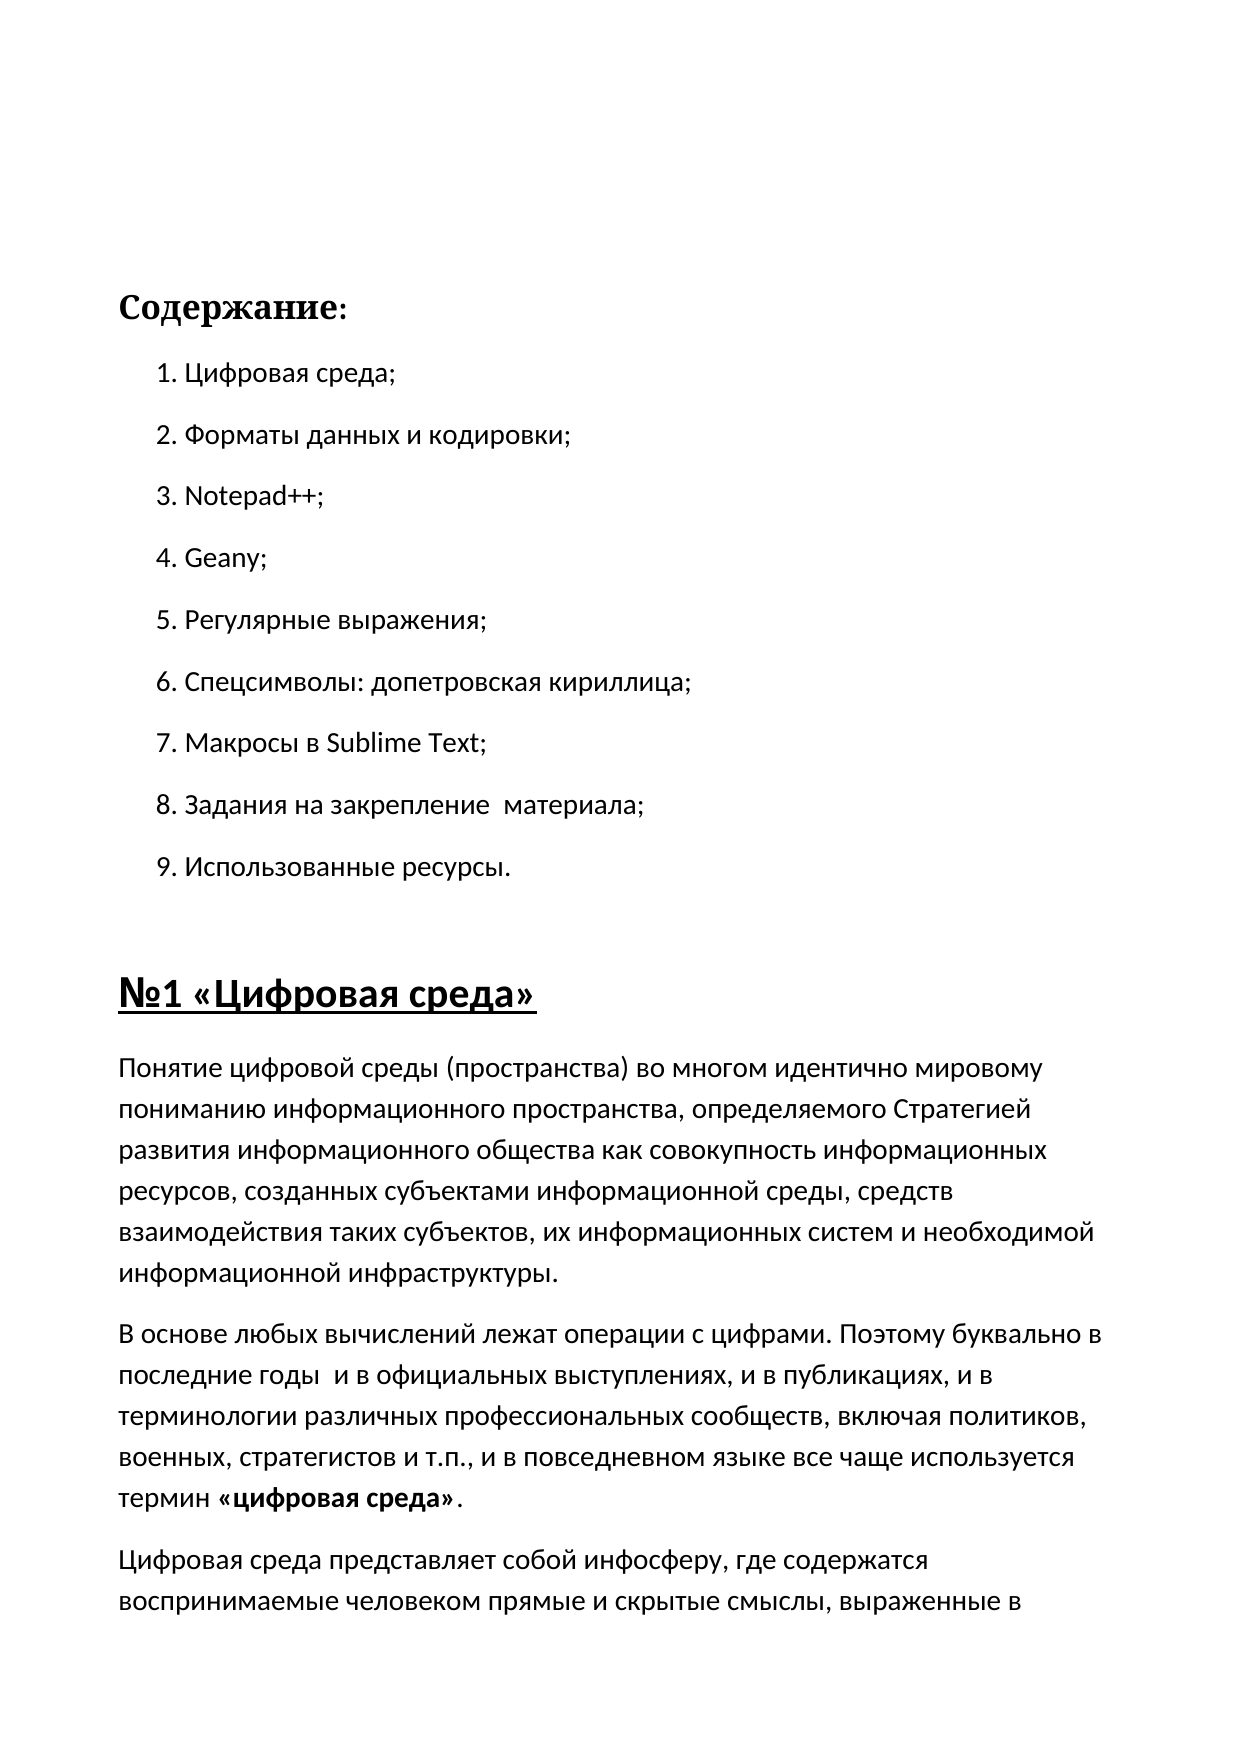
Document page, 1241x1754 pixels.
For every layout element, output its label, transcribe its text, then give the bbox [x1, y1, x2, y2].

text 5. Регулярные выражения; [156, 601, 1122, 637]
text 6. Спецсимволы: допетровская кириллица; [156, 663, 1122, 698]
text Понятие цифровой среды (пространства) во многом идентично мировому пониманию информационного пространства, определяемого Стратегией развития информационного общества как совокупность информационных ресурсов, созданных субъектами информационной среды, средств взаимодействия таких субъектов, их информационных систем и необходимой информационной инфраструктуры. [118, 1049, 1122, 1289]
text 2. Форматы данных и кодировки; [156, 416, 1122, 451]
text №1 «Цифровая среда» [118, 963, 1122, 1020]
text 7. Макросы в Sublime Text; [156, 724, 1122, 760]
text 8. Задания на закрепление материала; [156, 786, 1122, 822]
text 9. Использованные ресурсы. [156, 848, 1122, 884]
text Содержание: [118, 289, 1122, 327]
text В основе любых вычислений лежат операции с цифрами. Поэтому буквально в последние годы и в официальных выступлениях, и в публикациях, и в терминологии различных профессиональных сообществ, включая политиков, военных, стратегистов и т.п., и в повседневном языке все чаще используется термин «цифровая среда». [118, 1315, 1122, 1515]
text 3. Notepad++; [156, 477, 1122, 513]
text Цифровая среда представляет собой инфосферу, где содержатся воспринимаемые человеком прямые и скрытые смыслы, выраженные в [118, 1541, 1122, 1617]
text 4. Geany; [156, 539, 1122, 575]
text 1. Цифровая среда; [156, 354, 1122, 389]
